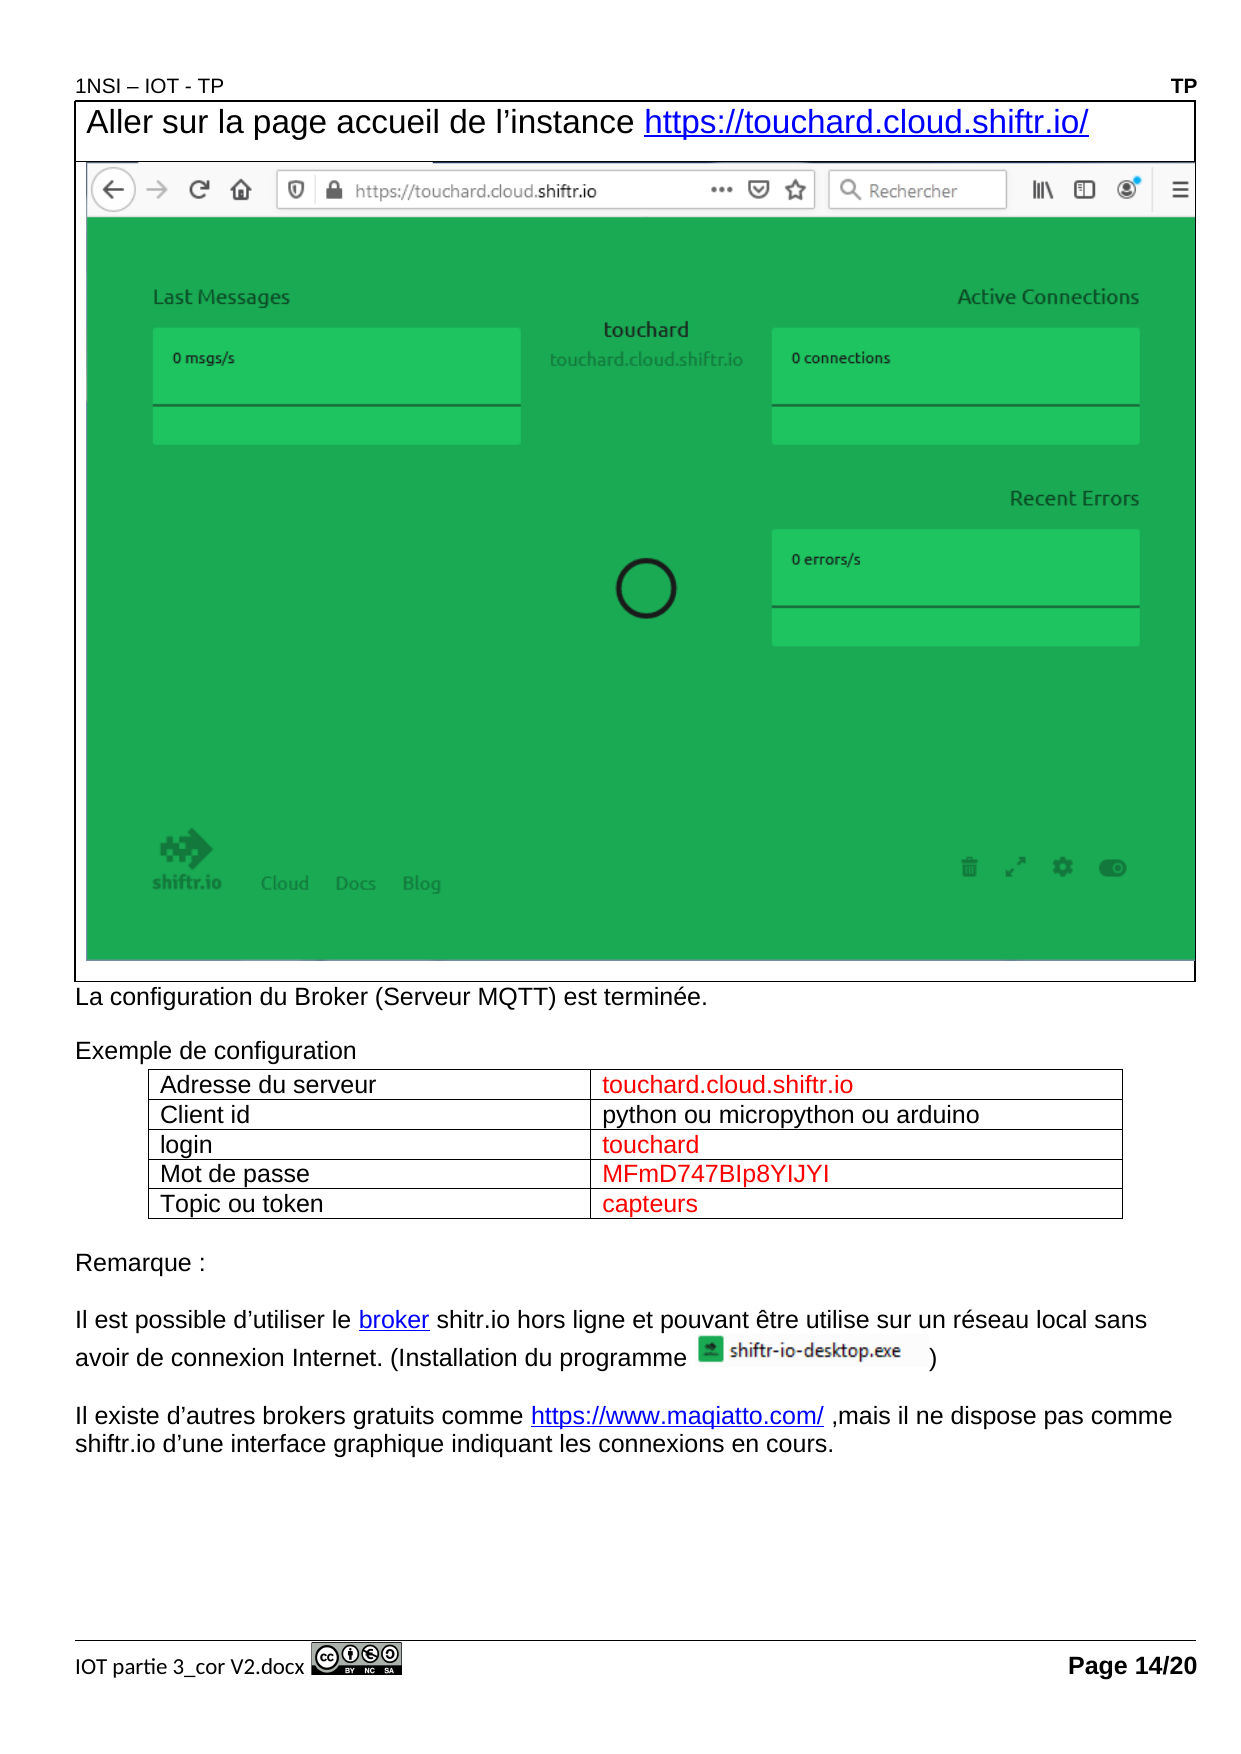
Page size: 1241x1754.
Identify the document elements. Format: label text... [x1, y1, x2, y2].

text Exemple de configuration [75, 1036, 1196, 1065]
text La configuration du Broker (Serveur MQTT) est terminée. [75, 982, 1196, 1011]
table_header touchard.cloud.shiftr.io [591, 1070, 1122, 1099]
text Remarque : [75, 1248, 1196, 1277]
text Il est possible d’utiliser le broker shitr.io hors ligne et pouvant être utilise sur un réseau local sans avoir de connexion Internet. (Installation du programme ) [75, 1305, 1196, 1372]
table_header Aller sur la page accueil de l’instance https://touchard.cloud.shiftr.io/ [76, 102, 1194, 161]
table_header Adresse du serveur [149, 1070, 590, 1099]
table_cell python ou micropython ou arduino [591, 1100, 1122, 1129]
table_cell MFmD747BIp8YIJYI [591, 1160, 1122, 1188]
table_cell login [149, 1130, 590, 1158]
picture [695, 1334, 929, 1367]
table_cell Mot de passe [149, 1160, 590, 1188]
text Il existe d’autres brokers gratuits comme https://www.maqiatto.com/ ,mais il ne dispose pas comme shiftr.io d’une interface graphique indiquant les connexions en cours. [75, 1401, 1196, 1458]
picture [311, 1642, 402, 1675]
table_cell capteurs [591, 1189, 1122, 1218]
table_cell Client id [149, 1100, 590, 1129]
table_cell Topic ou token [149, 1189, 590, 1218]
table_cell touchard [591, 1130, 1122, 1158]
table_cell [76, 162, 1194, 981]
